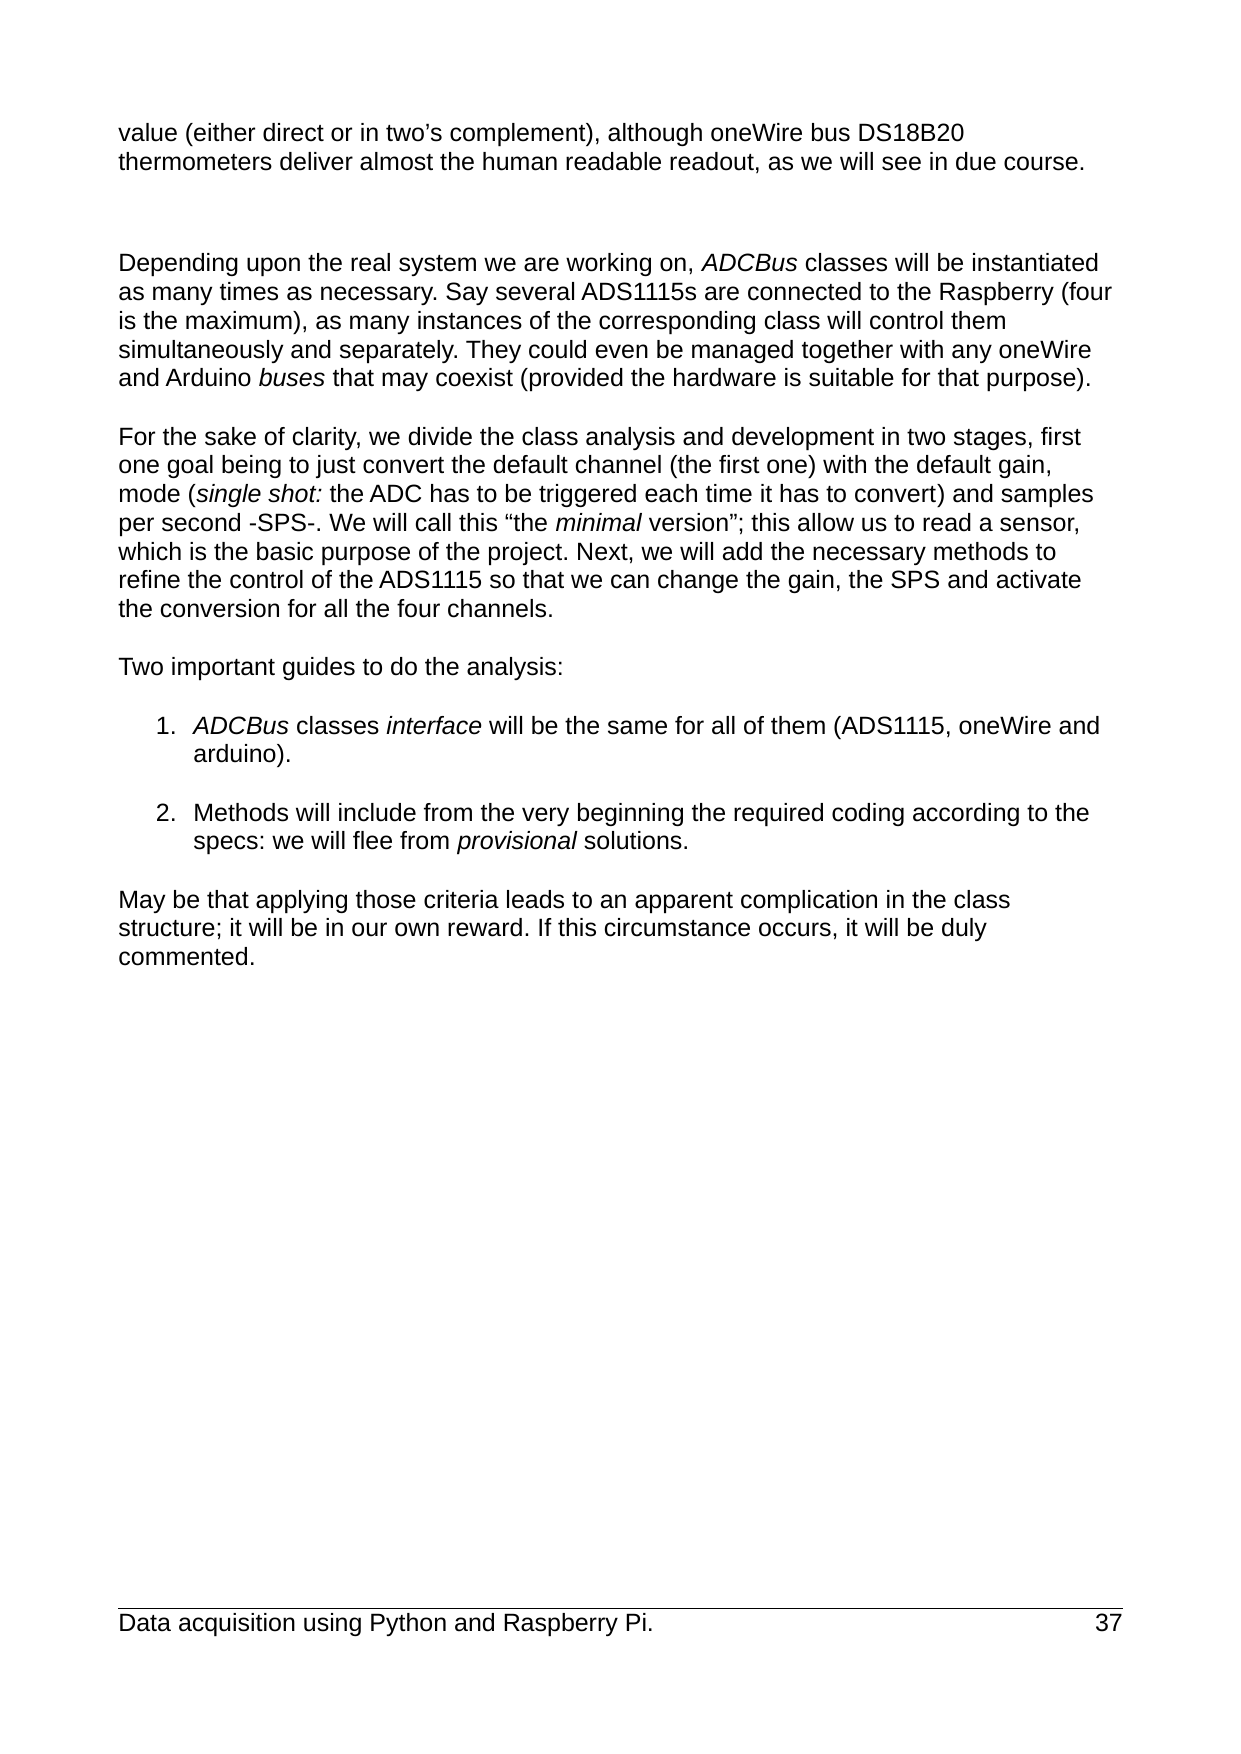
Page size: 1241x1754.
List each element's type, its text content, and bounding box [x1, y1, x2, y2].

list Methods will include from the very beginning the required coding according to the specs: we will flee from provisional solutions. [156, 798, 1122, 855]
text Depending upon the real system we are working on, ADCBus classes will be instantiated as many times as necessary. Say several ADS1115s are connected to the Raspberry (four is the maximum), as many instances of the corresponding class will control them simultaneously and separately. They could even be managed together with any oneWire and Arduino buses that may coexist (provided the hardware is suitable for that purpose). [118, 248, 1122, 392]
list ADCBus classes interface will be the same for all of them (ADS1115, oneWire and arduino). [156, 711, 1122, 768]
list May be that applying those criteria leads to an apparent complication in the class structure; it will be in our own reward. If this circumstance occurs, it will be duly commented. [118, 884, 1122, 971]
text Two important guides to do the analysis: [118, 652, 1122, 681]
text value (either direct or in two’s complement), although oneWire bus DS18B20 thermometers deliver almost the human readable readout, as we will see in due course. [118, 118, 1122, 176]
text For the sake of clarity, we divide the class analysis and development in two stages, first one goal being to just convert the default channel (the first one) with the default gain, mode (single shot: the ADC has to be triggered each time it has to convert) and samples per second -SPS-. We will call this “the minimal version”; this allow us to read a sensor, which is the basic purpose of the project. Next, we will add the necessary methods to refine the control of the ADS1115 so that we can change the gain, the SPS and activate the conversion for all the four channels. [118, 422, 1122, 623]
